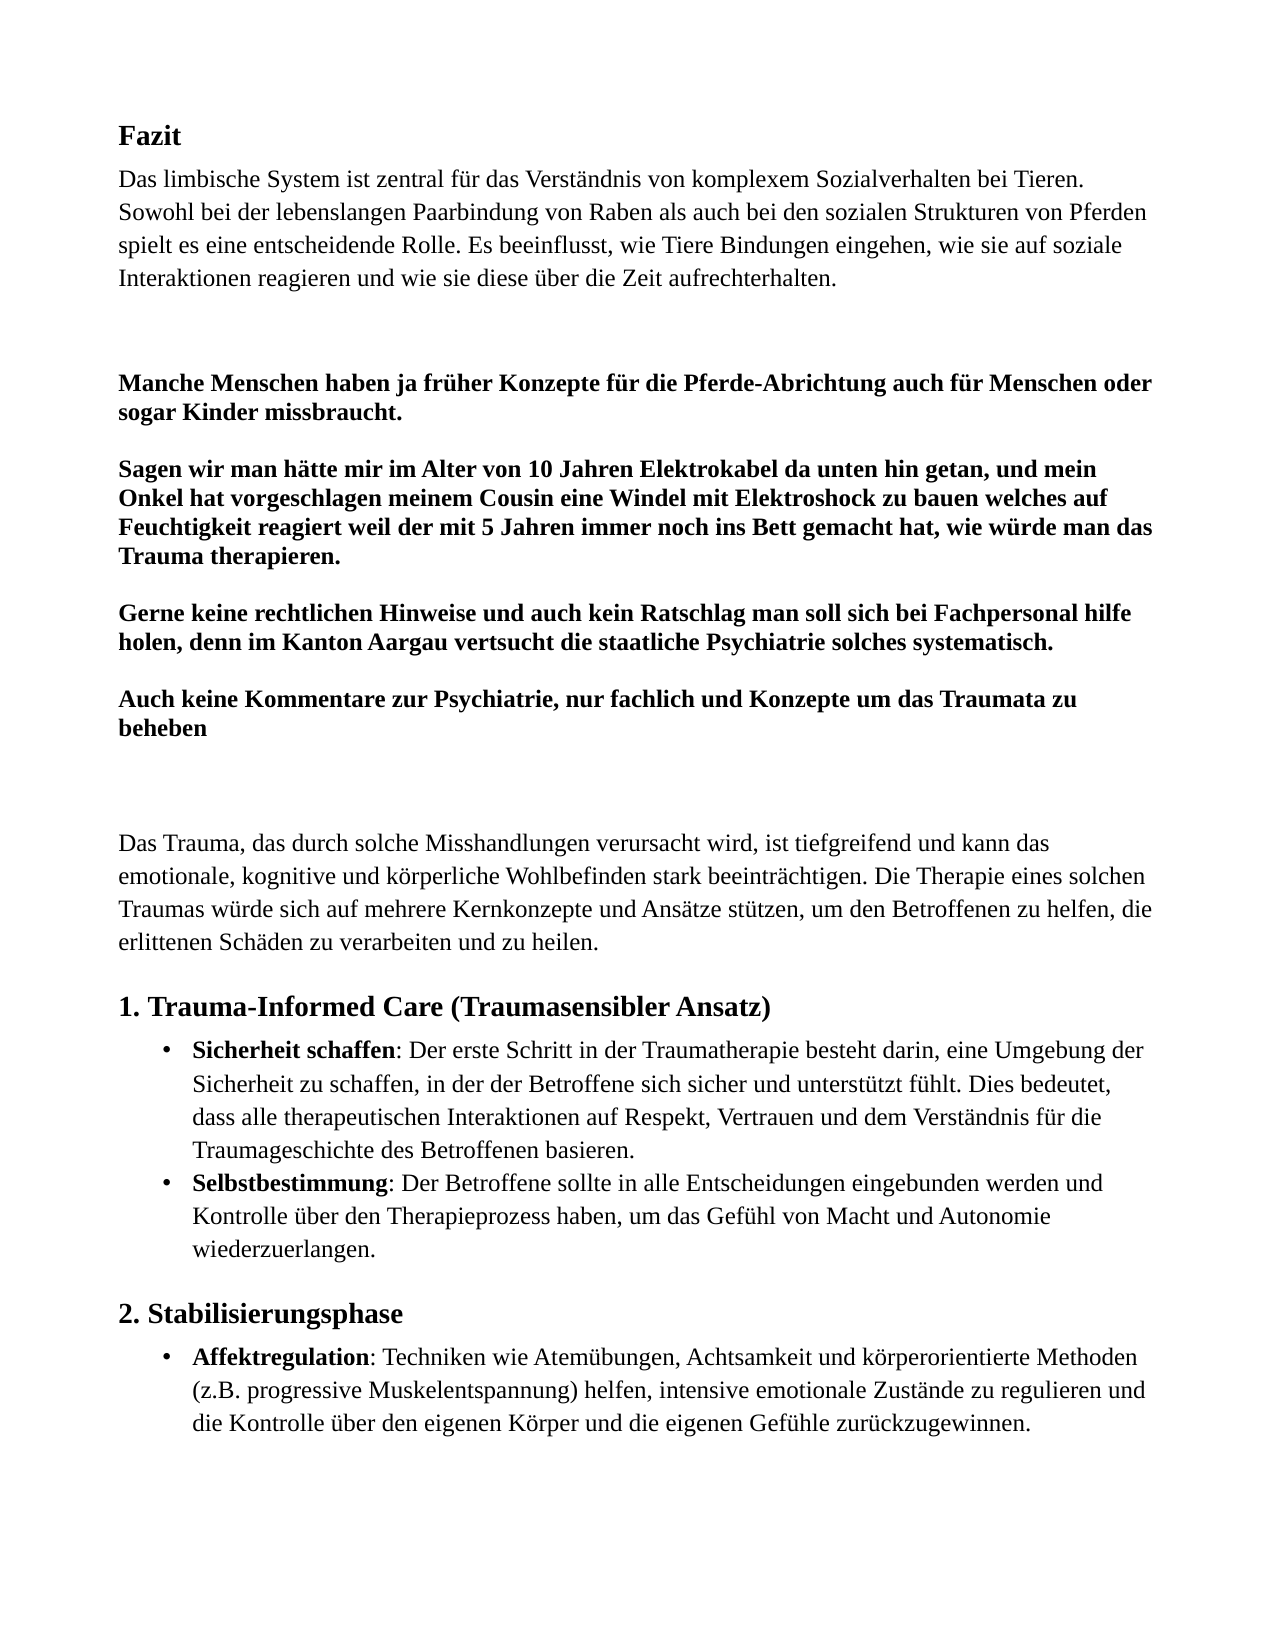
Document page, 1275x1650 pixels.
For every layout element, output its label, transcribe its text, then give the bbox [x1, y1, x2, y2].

subtitle 1. Trauma-Informed Care (Traumasensibler Ansatz) [118, 989, 1157, 1023]
list Sicherheit schaffen: Der erste Schritt in der Traumatherapie besteht darin, eine Umgebung der Sicherheit zu schaffen, in der der Betroffene sich sicher und unterstützt fühlt. Dies bedeutet, dass alle therapeutischen Interaktionen auf Respekt, Vertrauen und dem Verständnis für die Traumageschichte des Betroffenen basieren. [162, 1036, 1157, 1163]
text Das Trauma, das durch solche Misshandlungen verursacht wird, ist tiefgreifend und kann das emotionale, kognitive und körperliche Wohlbefinden stark beeinträchtigen. Die Therapie eines solchen Traumas würde sich auf mehrere Kernkonzepte und Ansätze stützen, um den Betroffenen zu helfen, die erlittenen Schäden zu verarbeiten und zu heilen. [118, 828, 1157, 956]
subtitle Fazit [118, 118, 1157, 152]
text Auch keine Kommentare zur Psychiatrie, nur fachlich und Konzepte um das Traumata zu beheben [118, 684, 1157, 742]
text Gerne keine rechtlichen Hinweise und auch kein Ratschlag man soll sich bei Fachpersonal hilfe holen, denn im Kanton Aargau vertsucht die staatliche Psychiatrie solches systematisch. [118, 598, 1157, 656]
subtitle 2. Stabilisierungsphase [118, 1296, 1157, 1329]
text Sagen wir man hätte mir im Alter von 10 Jahren Elektrokabel da unten hin getan, und mein Onkel hat vorgeschlagen meinem Cousin eine Windel mit Elektroshock zu bauen welches auf Feuchtigkeit reagiert weil der mit 5 Jahren immer noch ins Bett gemacht hat, wie würde man das Trauma therapieren. [118, 454, 1157, 569]
list Selbstbestimmung: Der Betroffene sollte in alle Entscheidungen eingebunden werden und Kontrolle über den Therapieprozess haben, um das Gefühl von Macht und Autonomie wiederzuerlangen. [162, 1168, 1157, 1262]
text Manche Menschen haben ja früher Konzepte für die Pferde-Abrichtung auch für Menschen oder sogar Kinder missbraucht. [118, 368, 1157, 426]
list Affektregulation: Techniken wie Atemübungen, Achtsamkeit und körperorientierte Methoden (z.B. progressive Muskelentspannung) helfen, intensive emotionale Zustände zu regulieren und die Kontrolle über den eigenen Körper und die eigenen Gefühle zurückzugewinnen. [162, 1342, 1157, 1437]
text Das limbische System ist zentral für das Verständnis von komplexem Sozialverhalten bei Tieren. Sowohl bei der lebenslangen Paarbindung von Raben als auch bei den sozialen Strukturen von Pferden spielt es eine entscheidende Rolle. Es beeinflusst, wie Tiere Bindungen eingehen, wie sie auf soziale Interaktionen reagieren und wie sie diese über die Zeit aufrechterhalten. [118, 164, 1157, 292]
